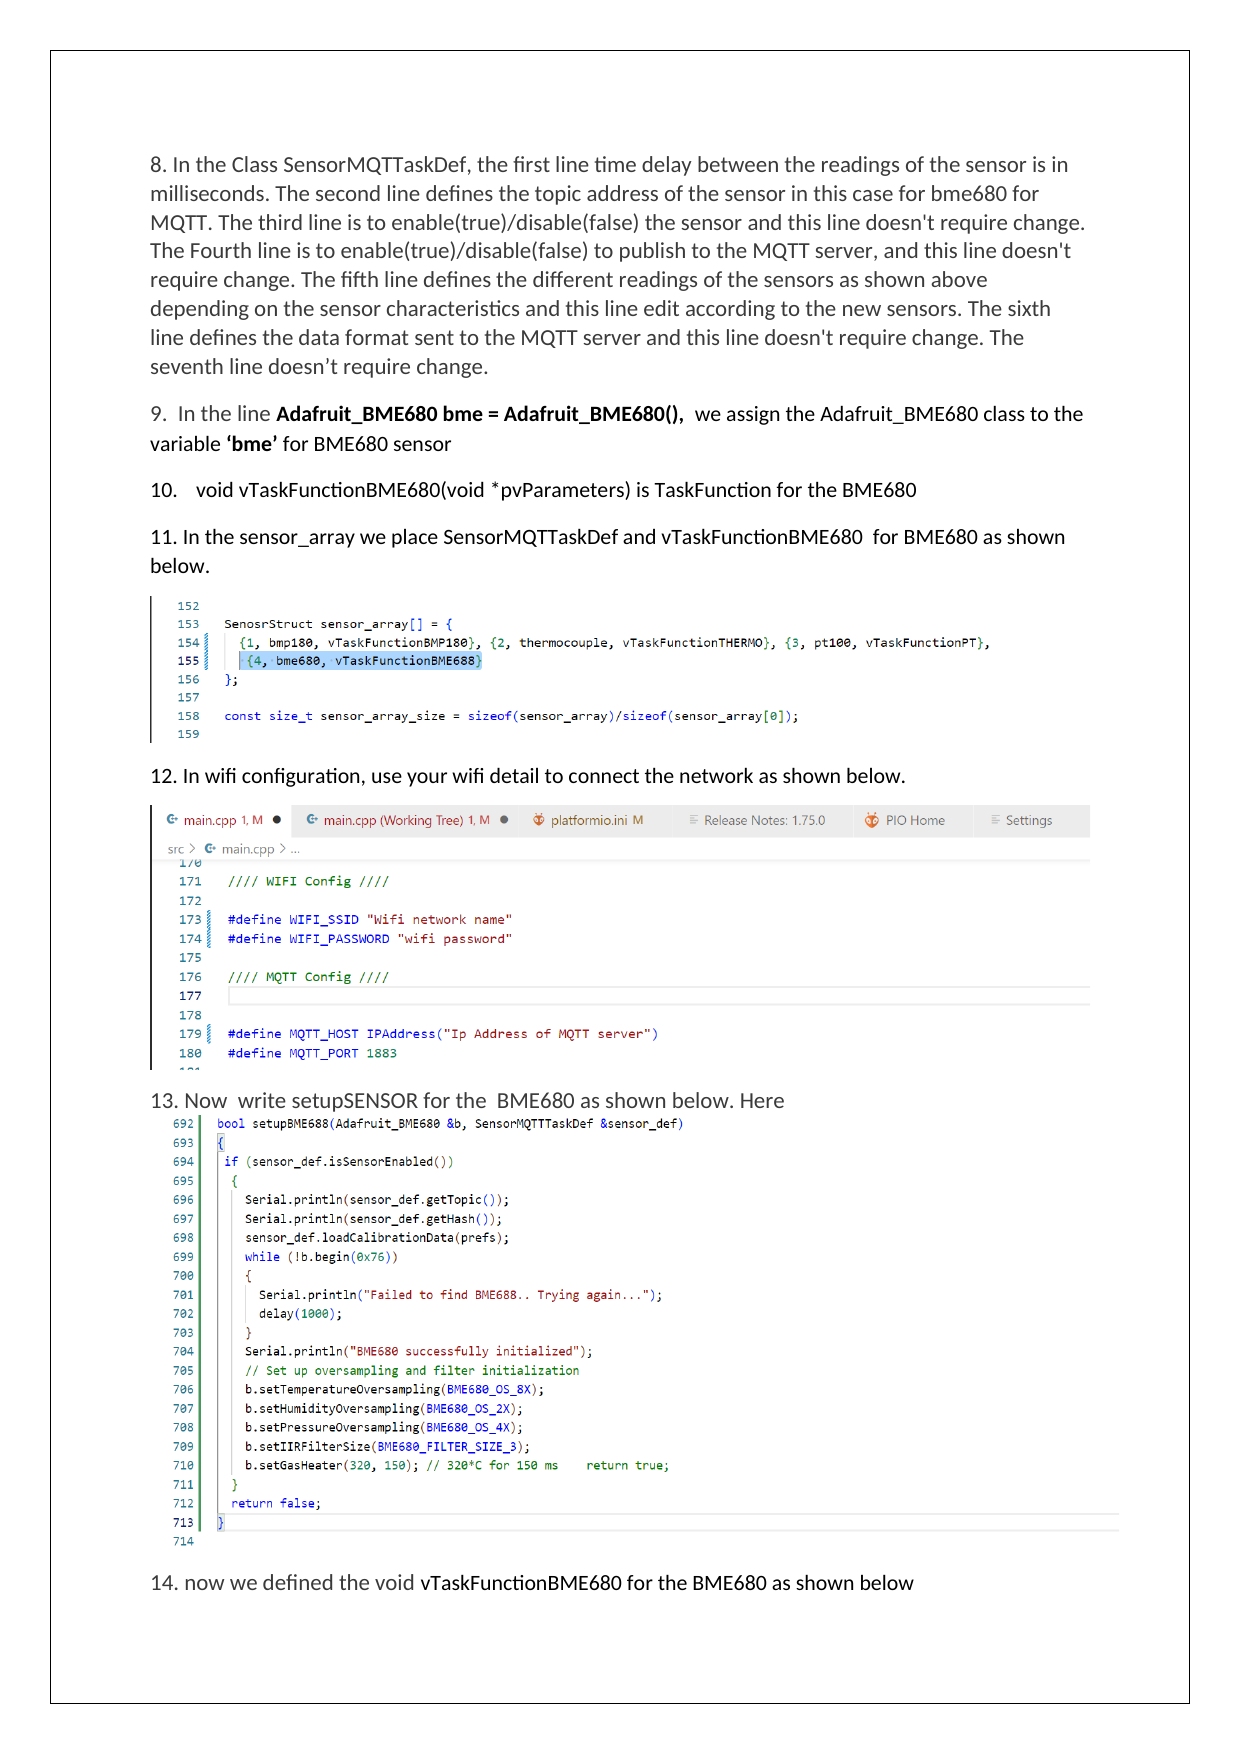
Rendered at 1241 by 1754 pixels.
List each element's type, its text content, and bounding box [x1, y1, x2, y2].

text 10. void vTaskFunctionBME680(void *pvParameters) is TaskFunction for the BME680 [150, 473, 1090, 503]
text 14. now we defined the void vTaskFunctionBME680 for the BME680 as shown below [150, 1568, 1090, 1596]
text 9. In the line Adafruit_BME680 bme = Adafruit_BME680(), we assign the Adafruit_BME680 class to the variable ‘bme’ for BME680 sensor [150, 397, 1090, 457]
text 8. In the Class SensorMQTTaskDef, the first line time delay between the readings of the sensor is in milliseconds. The second line defines the topic address of the sensor in this case for bme680 for MQTT. The third line is to enable(true)/disable(false) the sensor and this line doesn't require change. The Fourth line is to enable(true)/disable(false) to publish to the MQTT server, and this line doesn't require change. The fifth line defines the different readings of the sensors as shown above depending on the sensor characteristics and this line edit according to the new sensors. The sixth line defines the data format sent to the MQTT server and this line doesn't require change. The seventh line doesn’t require change. [150, 150, 1090, 380]
text 11. In the sensor_array we place SensorMQTTaskDef and vTaskFunctionBME680 for BME680 as shown below. [150, 520, 1090, 579]
text 13. Now write setupSENSOR for the BME680 as shown below. Here [150, 1086, 1090, 1115]
text 12. In wifi configuration, use your wifi detail to connect the network as shown below. [150, 759, 1090, 789]
